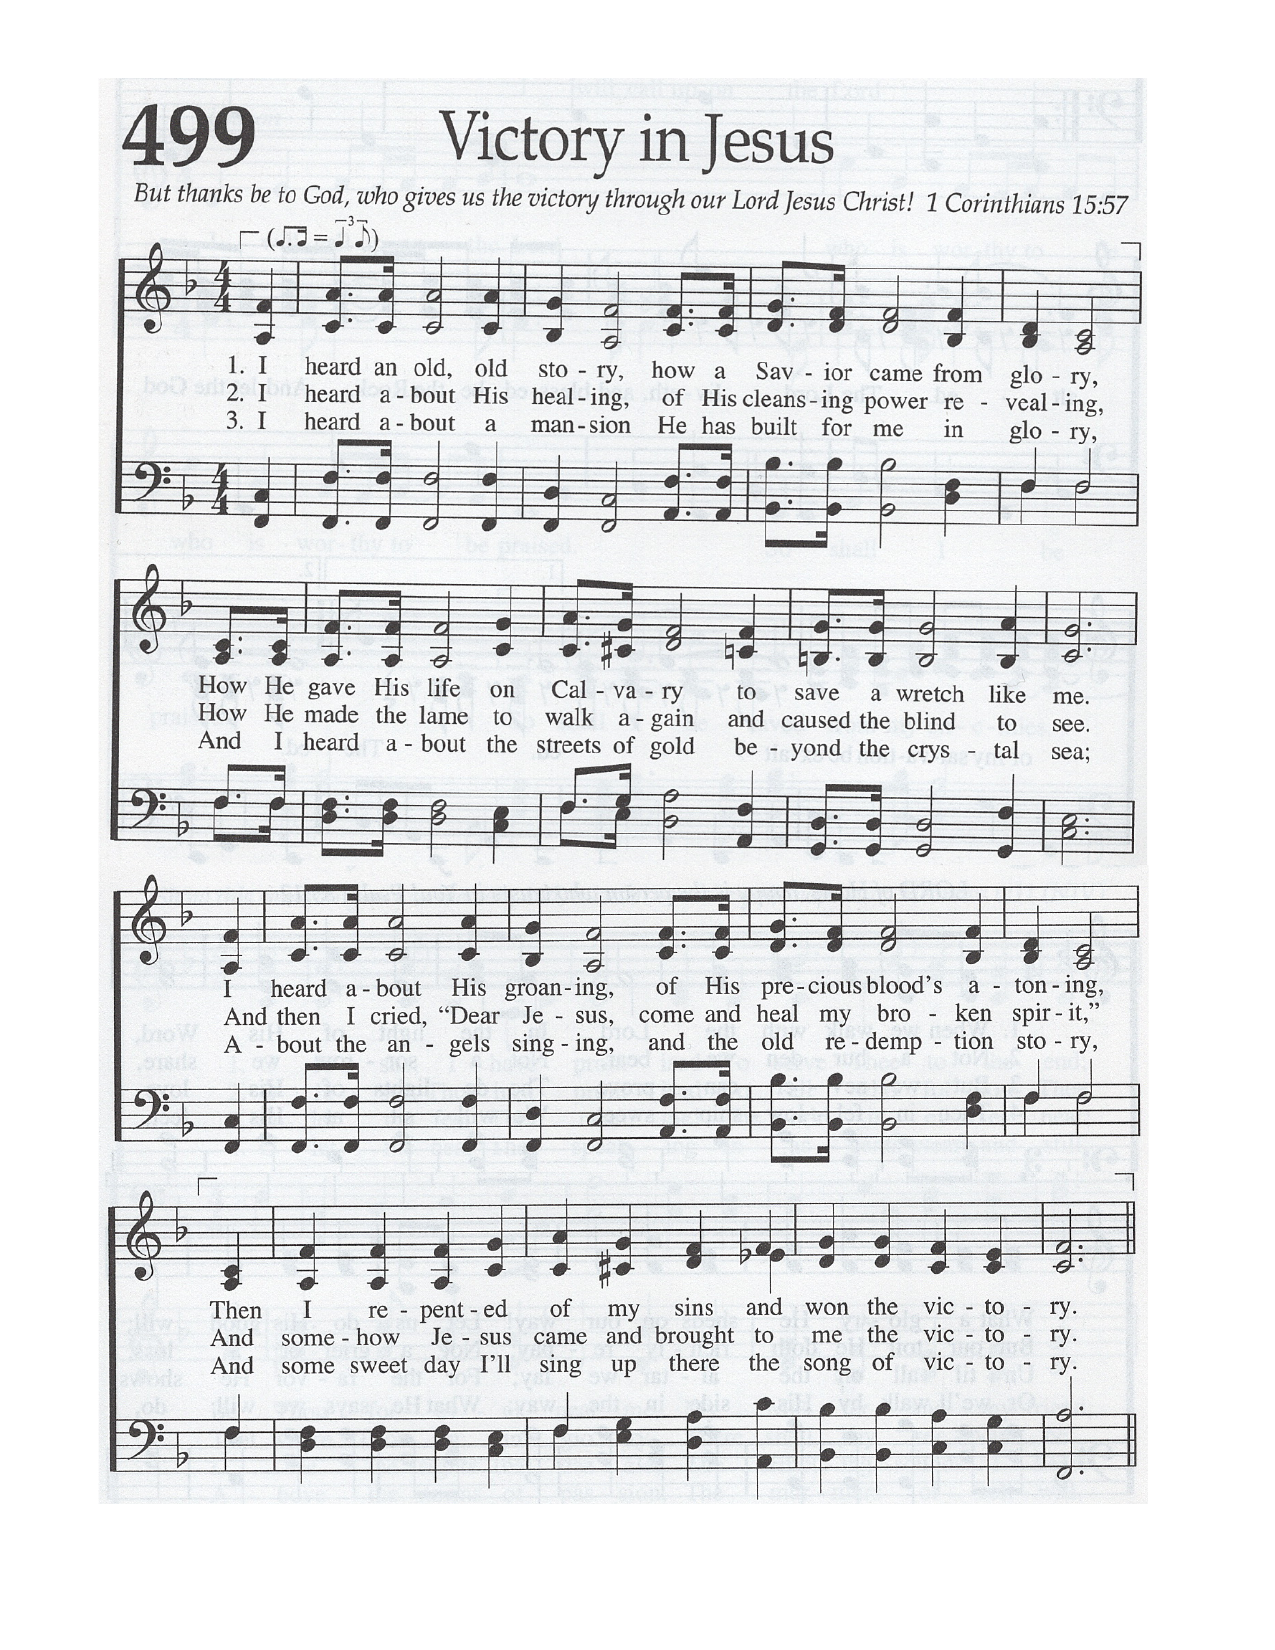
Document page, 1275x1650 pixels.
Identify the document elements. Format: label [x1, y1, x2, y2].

picture [98, 727, 1148, 887]
picture [98, 1189, 890, 1264]
